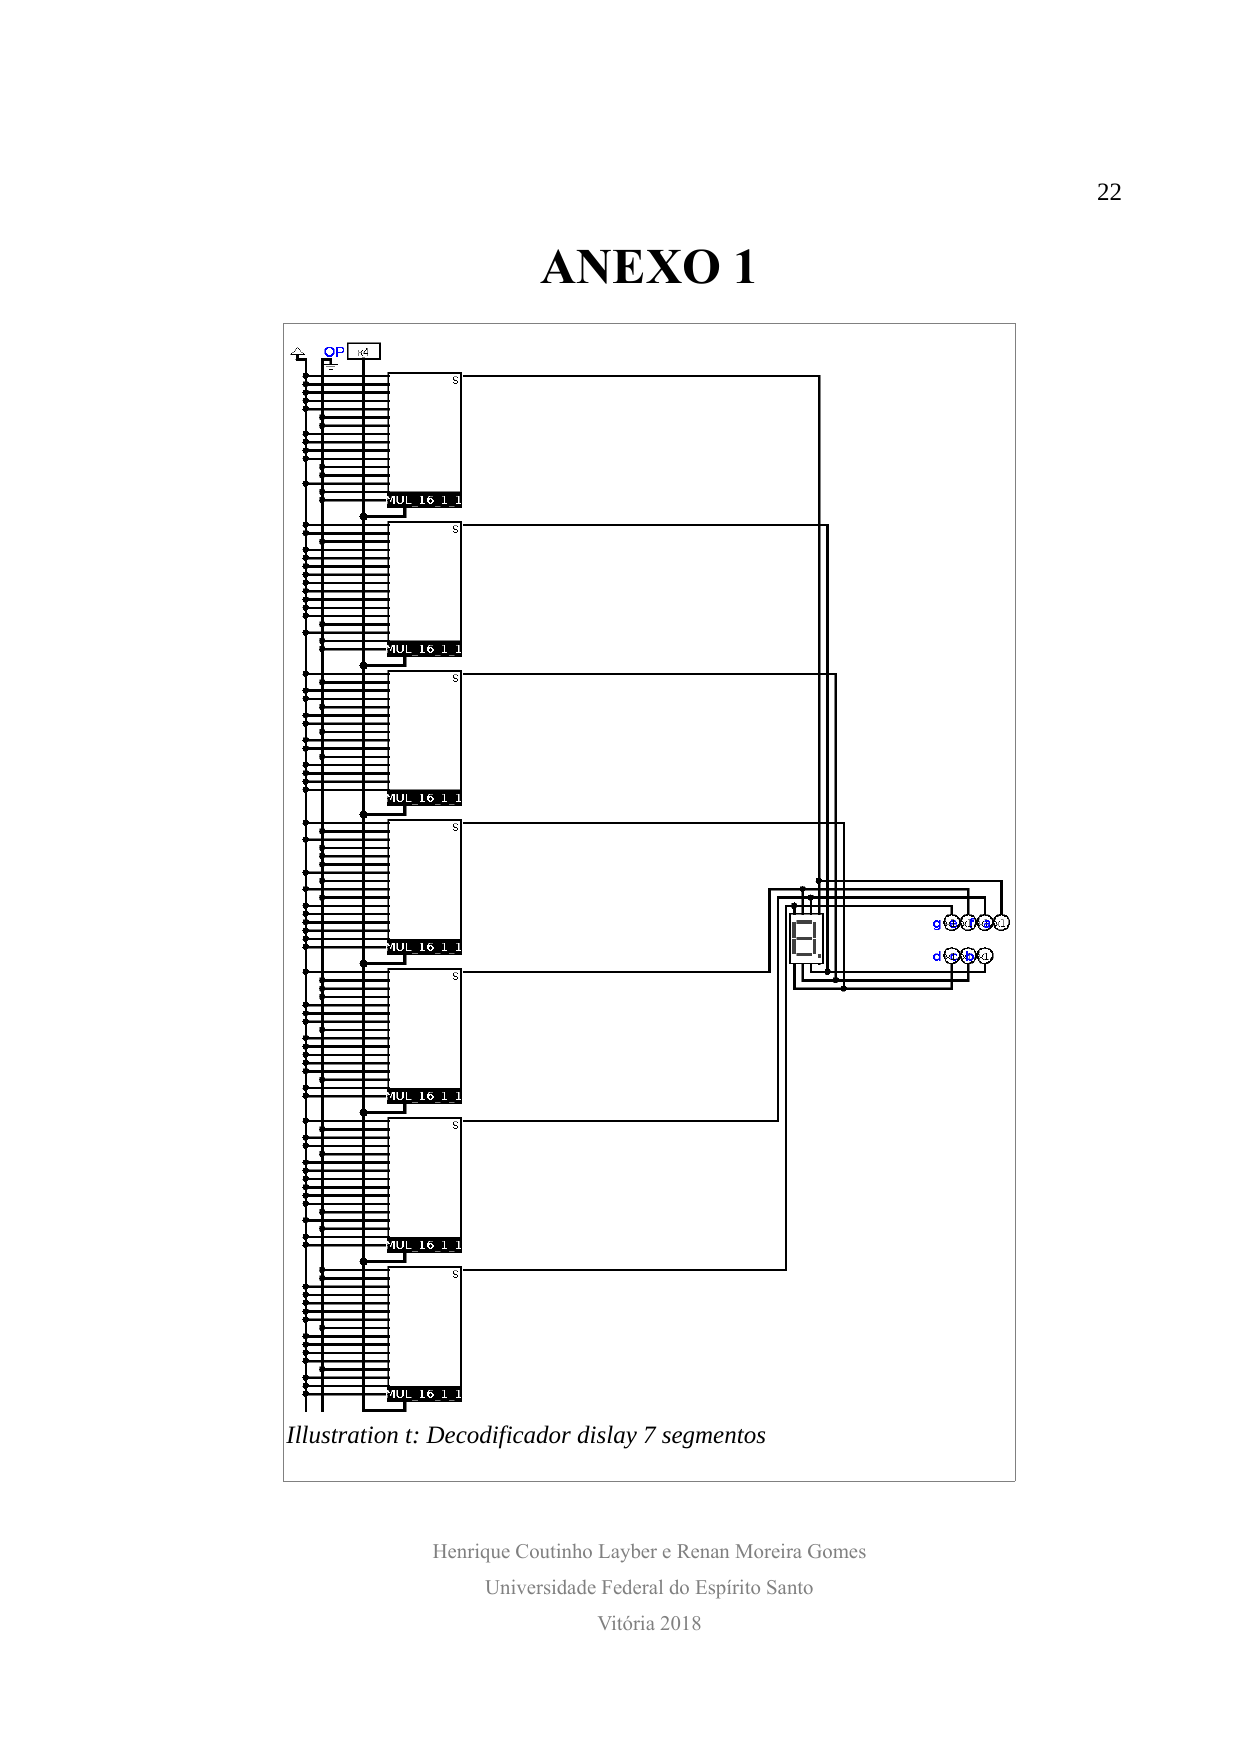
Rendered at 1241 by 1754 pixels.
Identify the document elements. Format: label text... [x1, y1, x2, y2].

text Illustration t: Decodificador dislay 7 segmentos [286, 1415, 1012, 1449]
text ANEXO 1 [177, 237, 1122, 294]
picture [286, 338, 1013, 1415]
